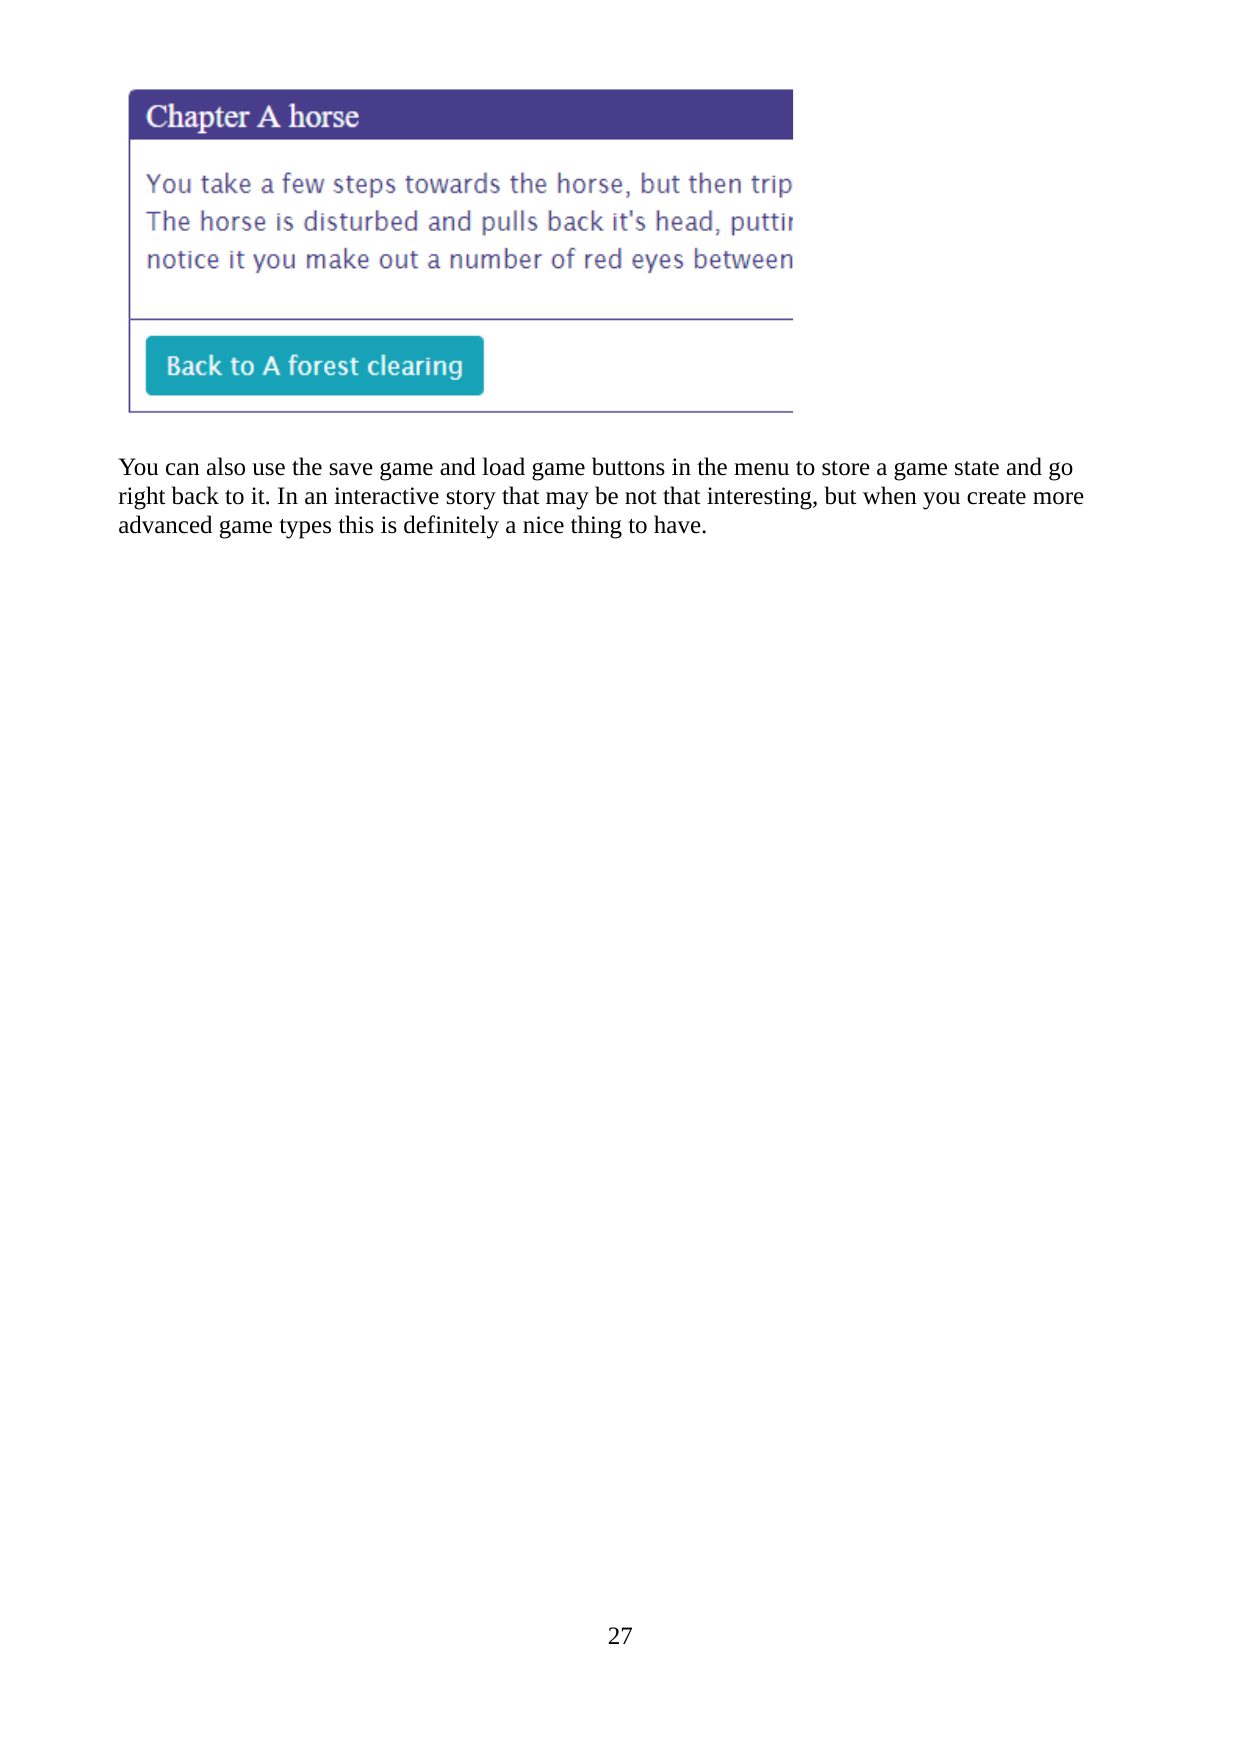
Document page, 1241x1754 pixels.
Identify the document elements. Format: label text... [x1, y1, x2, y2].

text You can also use the save game and load game buttons in the menu to store a game state and go right back to it. In an interactive story that may be not that interesting, but when you create more advanced game types this is definitely a nice thing to have. [118, 452, 1122, 538]
